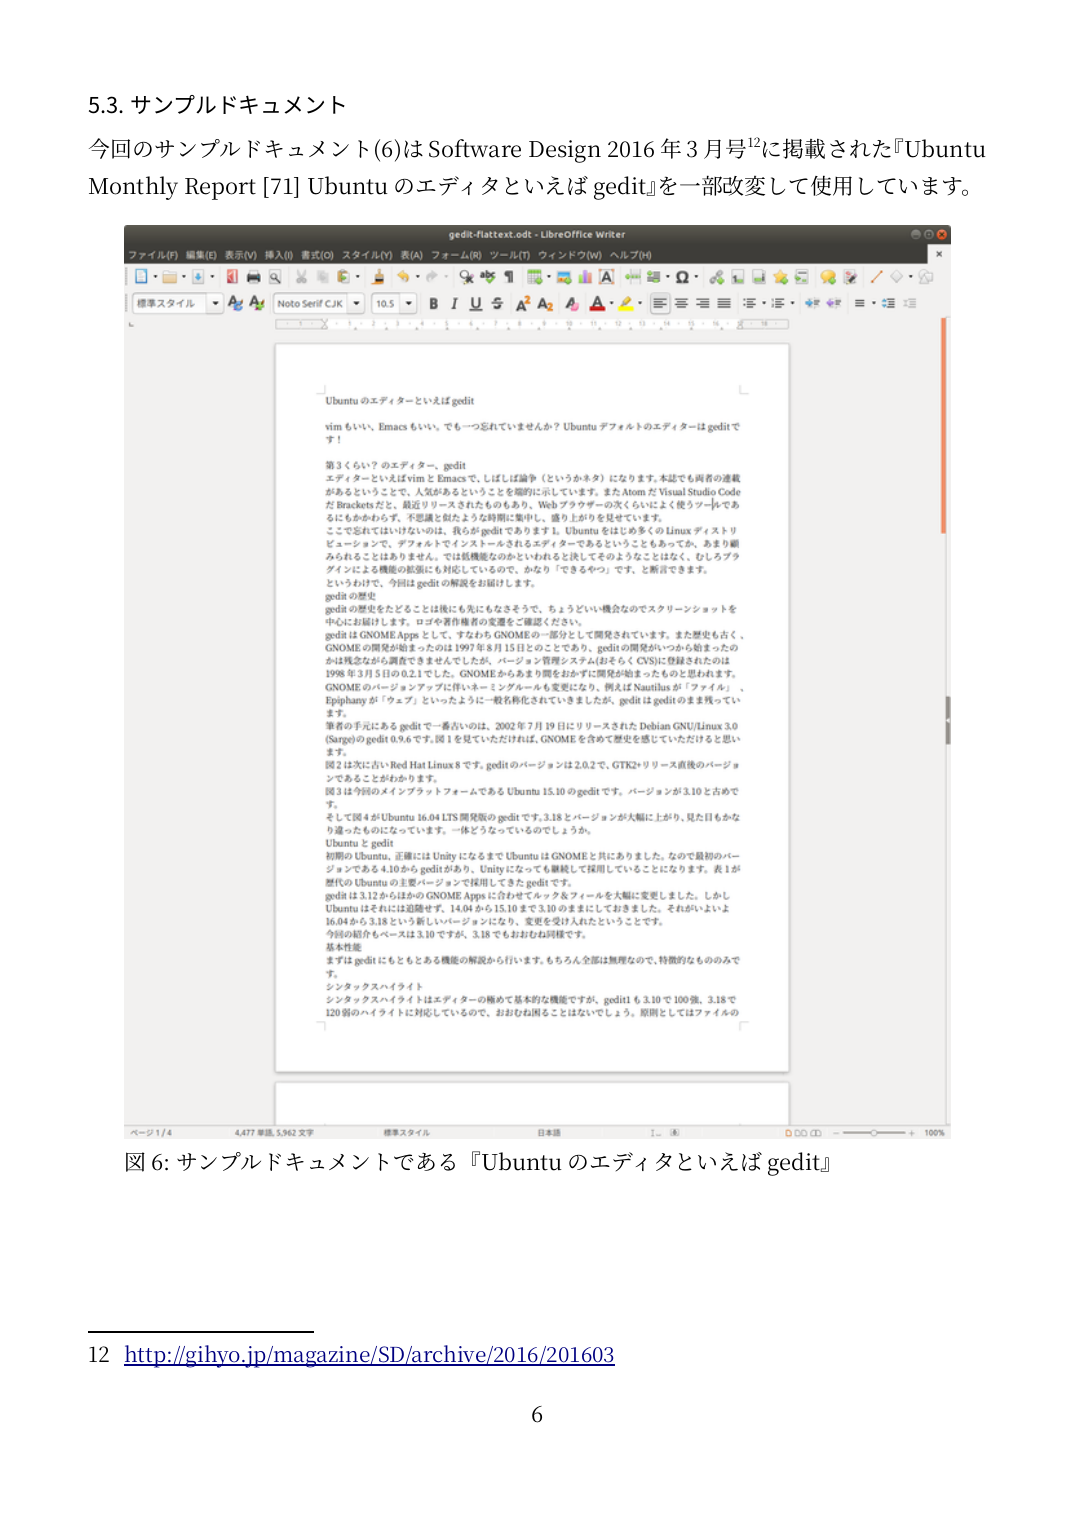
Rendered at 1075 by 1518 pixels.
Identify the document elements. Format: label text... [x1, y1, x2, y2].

text 図 6: サンプルドキュメントである『Ubuntuのエディタといえばgedit』 [124, 1139, 951, 1177]
text 今回のサンプルドキュメント(図 6)はSoftware Design 2016年3月号に掲載された『Ubuntu Monthly Report [71] Ubuntuのエディタといえばgedit』を一部改変して使用しています。 [88, 133, 986, 200]
picture [124, 225, 951, 1139]
text http://gihyo.jp/magazine/SD/archive/2016/201603 [88, 1338, 986, 1368]
subtitle サンプルドキュメント [88, 88, 986, 120]
